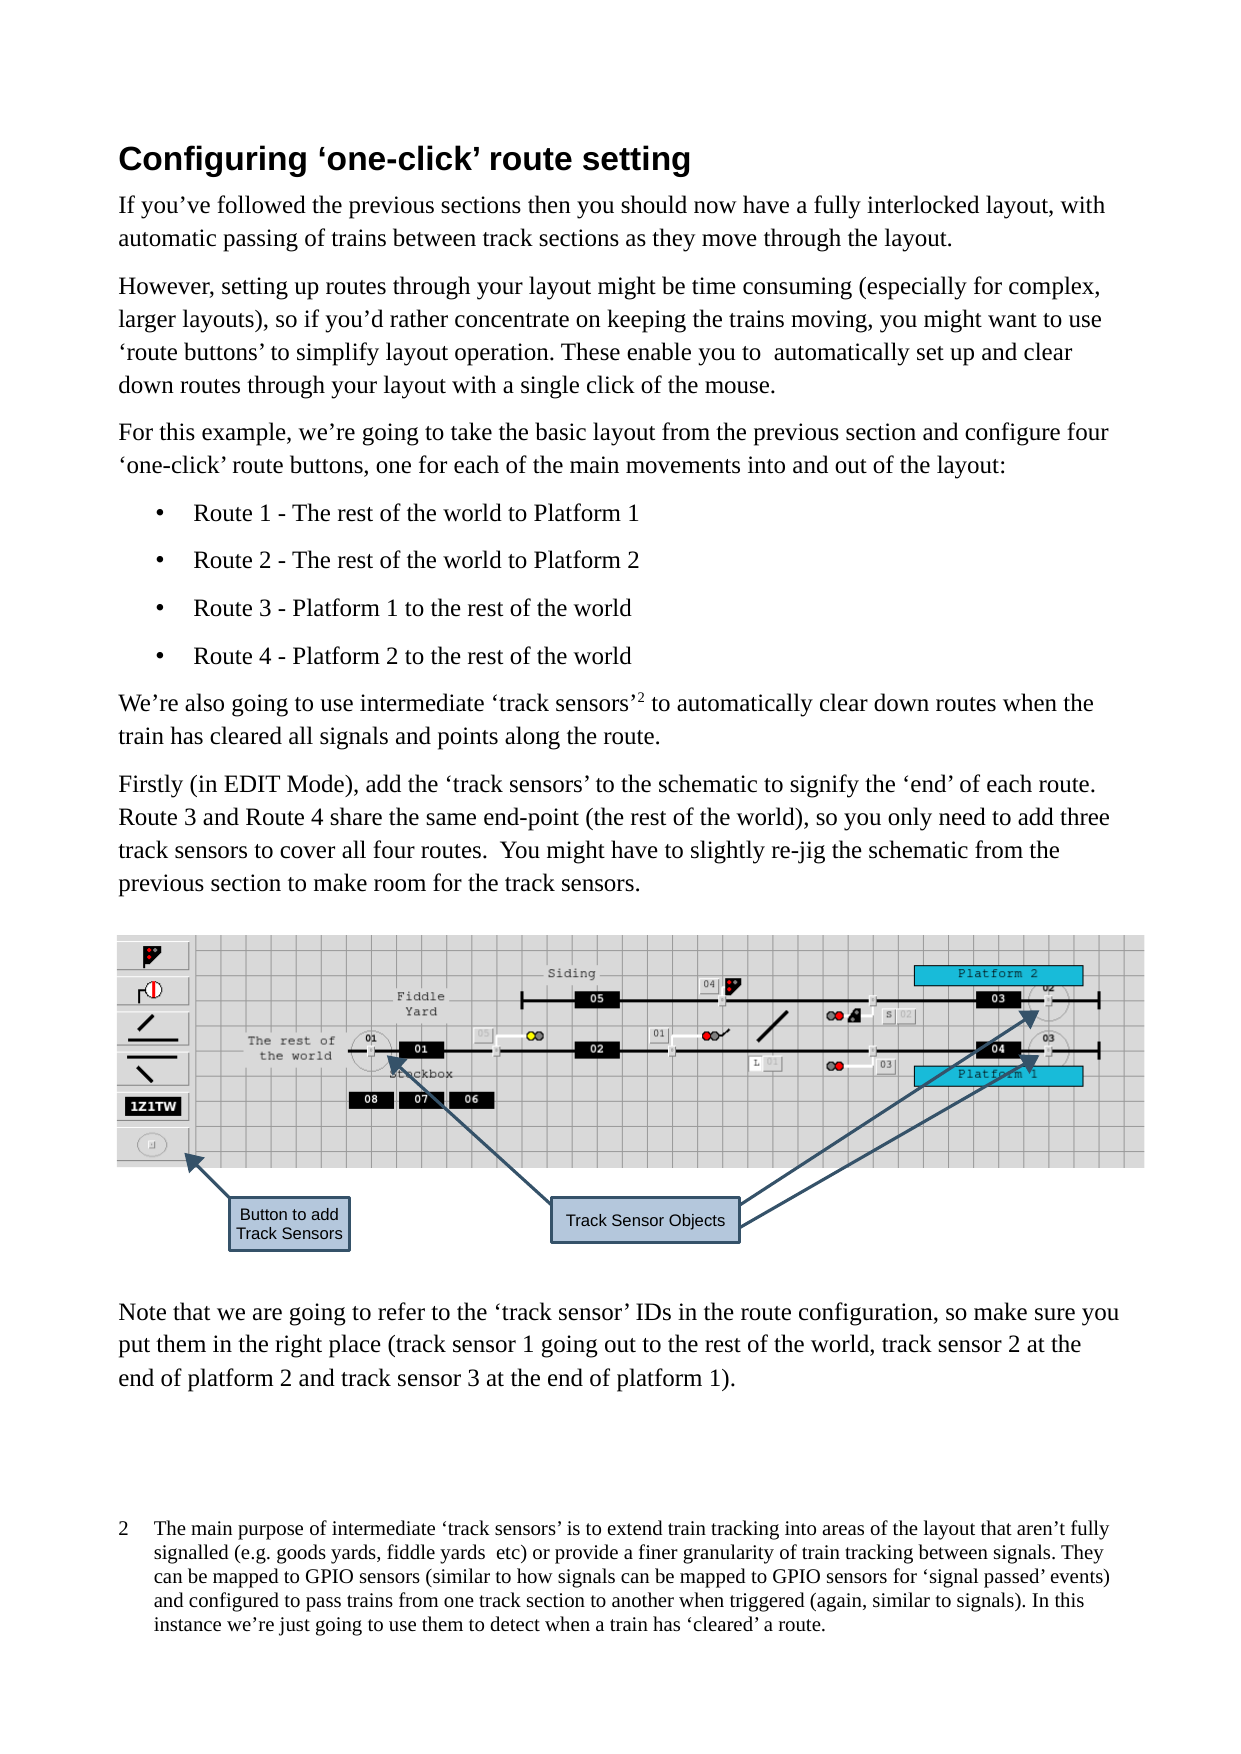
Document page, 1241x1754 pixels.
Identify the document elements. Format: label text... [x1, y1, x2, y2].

list Route 1 - The rest of the world to Platform 1 [156, 498, 1122, 527]
list Route 2 - The rest of the world to Platform 2 [156, 546, 1122, 574]
subtitle Configuring ‘one-click’ route setting [118, 139, 1122, 178]
picture [116, 935, 1145, 1168]
list Route 4 - Platform 2 to the rest of the world [156, 641, 1122, 669]
text Firstly (in EDIT Mode), add the ‘track sensors’ to the schematic to signify the ‘end’ of each route. Route 3 and Route 4 share the same end-point (the rest of the world), so you only need to add three track sensors to cover all four routes. You might have to slightly re-jig the schematic from the previous section to make room for the track sensors. [118, 769, 1122, 897]
text Note that we are going to refer to the ‘track sensor’ IDs in the route configuration, so make sure you put them in the right place (track sensor 1 going out to the rest of the world, track sensor 2 at the end of platform 2 and track sensor 3 at the end of platform 1). [118, 1297, 1122, 1391]
text The main purpose of intermediate ‘track sensors’ is to extend train tracking into areas of the layout that aren’t fully signalled (e.g. goods yards, fiddle yards etc) or provide a finer granularity of train tracking between signals. They can be mapped to GPIO sensors (similar to how signals can be mapped to GPIO sensors for ‘signal passed’ events) and configured to pass trains from one track section to another when triggered (again, similar to signals). In this instance we’re just going to use them to detect when a train has ‘cleared’ a route. [118, 1516, 1122, 1636]
text However, setting up routes through your layout might be time consuming (especially for complex, larger layouts), so if you’d rather concentrate on keeping the trains moving, you might want to use ‘route buttons’ to simplify layout operation. These enable you to automatically set up and clear down routes through your layout with a single click of the mouse. [118, 271, 1122, 398]
text For this example, we’re going to take the basic layout from the previous section and configure four ‘one-click’ route buttons, one for each of the main movements into and out of the layout: [118, 417, 1122, 479]
text We’re also going to use intermediate ‘track sensors’ to automatically clear down routes when the train has cleared all signals and points along the route. [118, 688, 1122, 750]
list Route 3 - Platform 1 to the rest of the world [156, 593, 1122, 622]
text If you’ve followed the previous sections then you should now have a fully interlocked layout, with automatic passing of trains between track sections as they move through the layout. [118, 190, 1122, 252]
